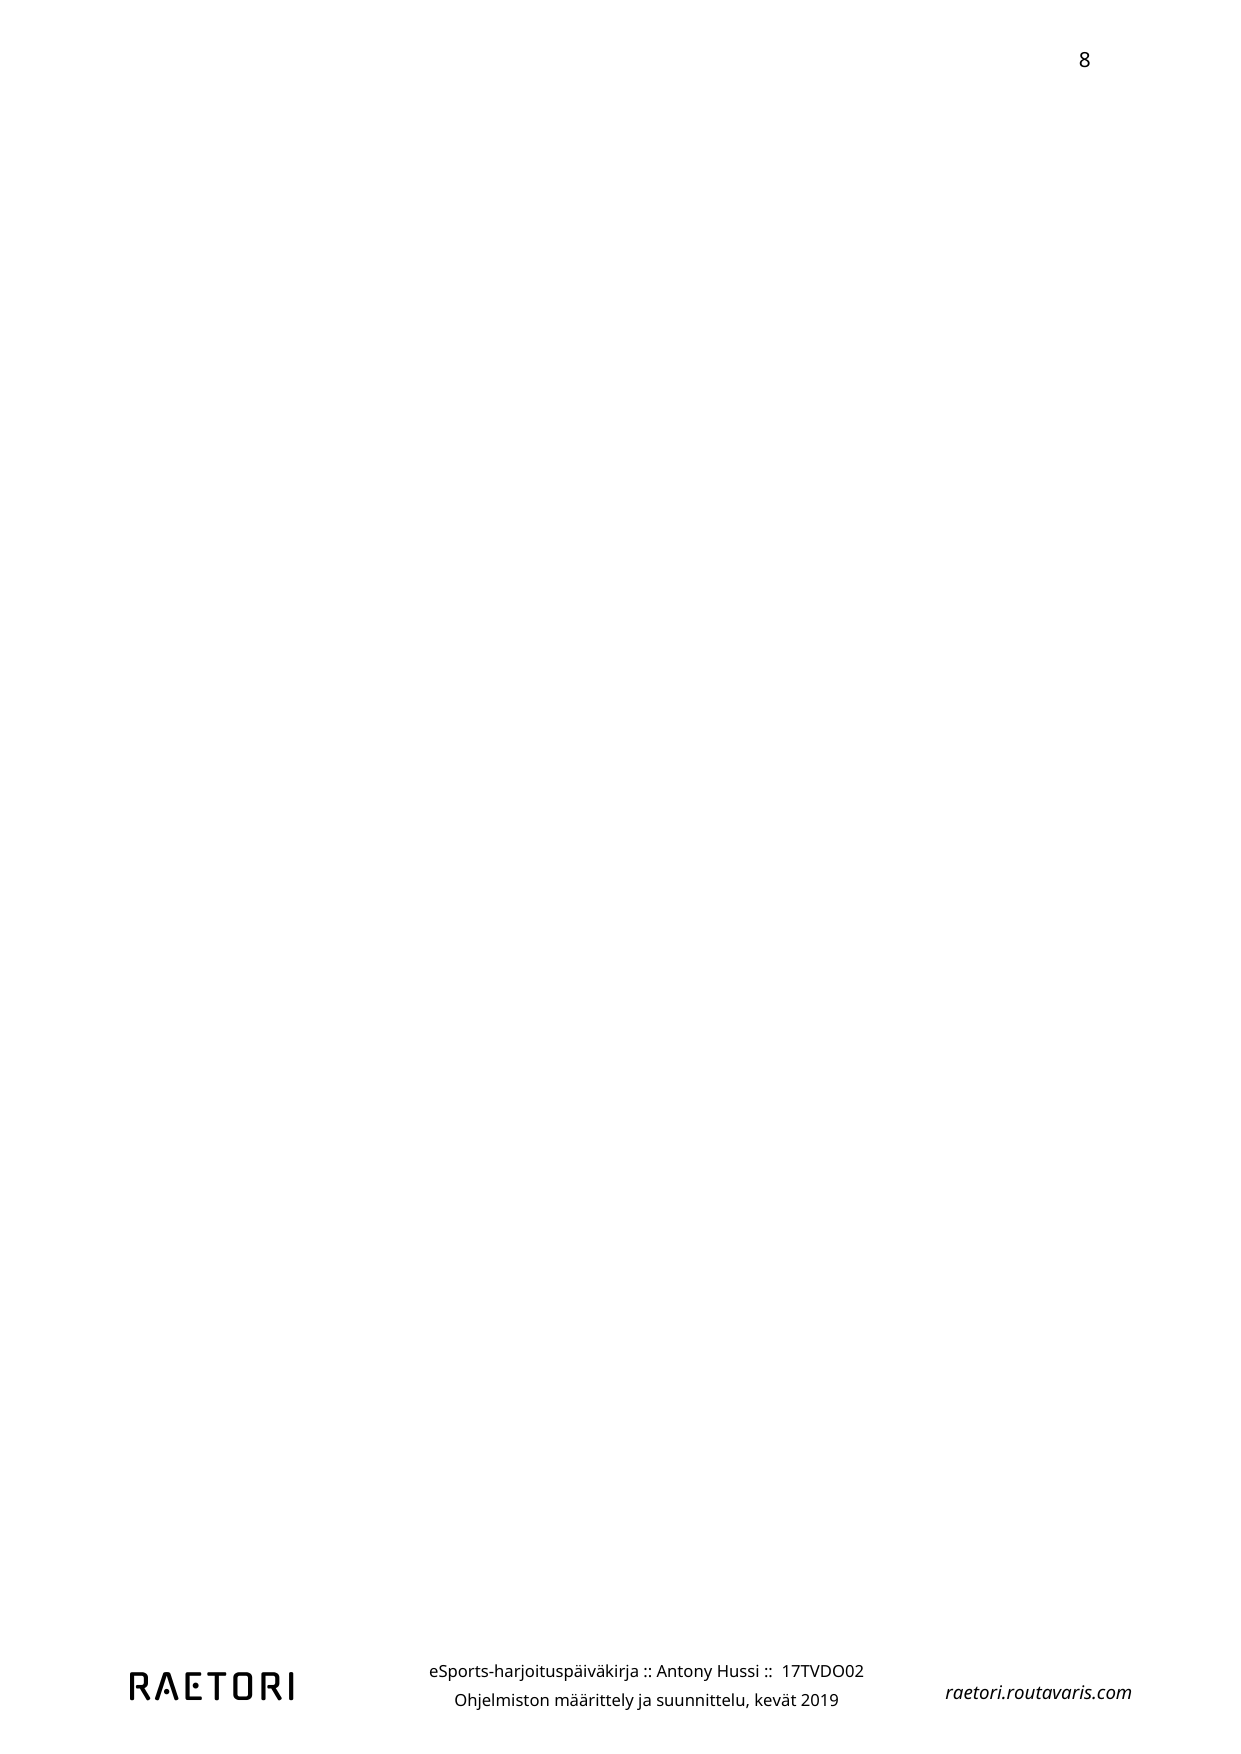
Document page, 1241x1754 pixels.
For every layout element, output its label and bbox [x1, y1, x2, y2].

picture [121, 1665, 303, 1707]
